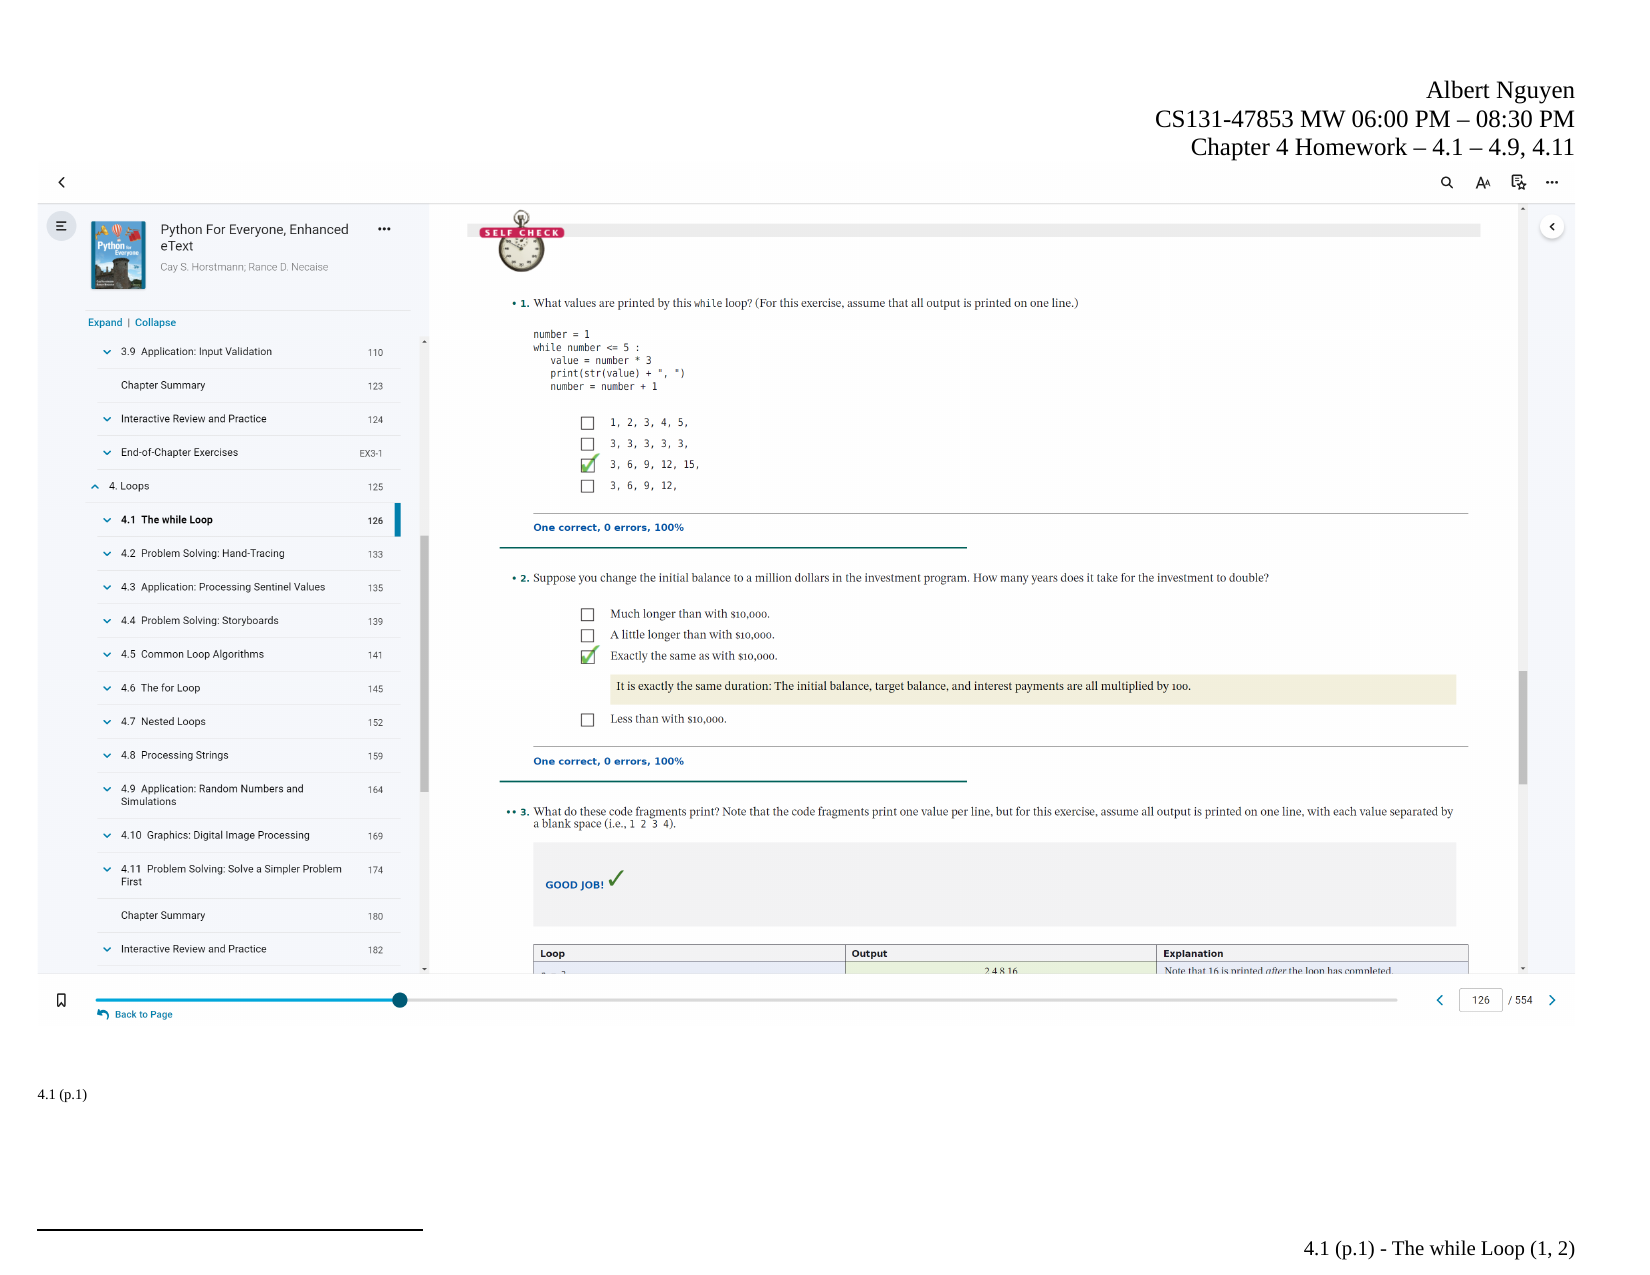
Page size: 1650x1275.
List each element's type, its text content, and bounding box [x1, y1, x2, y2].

picture [37, 161, 1575, 997]
text - The while Loop (1, 2) [37, 1236, 1575, 1260]
